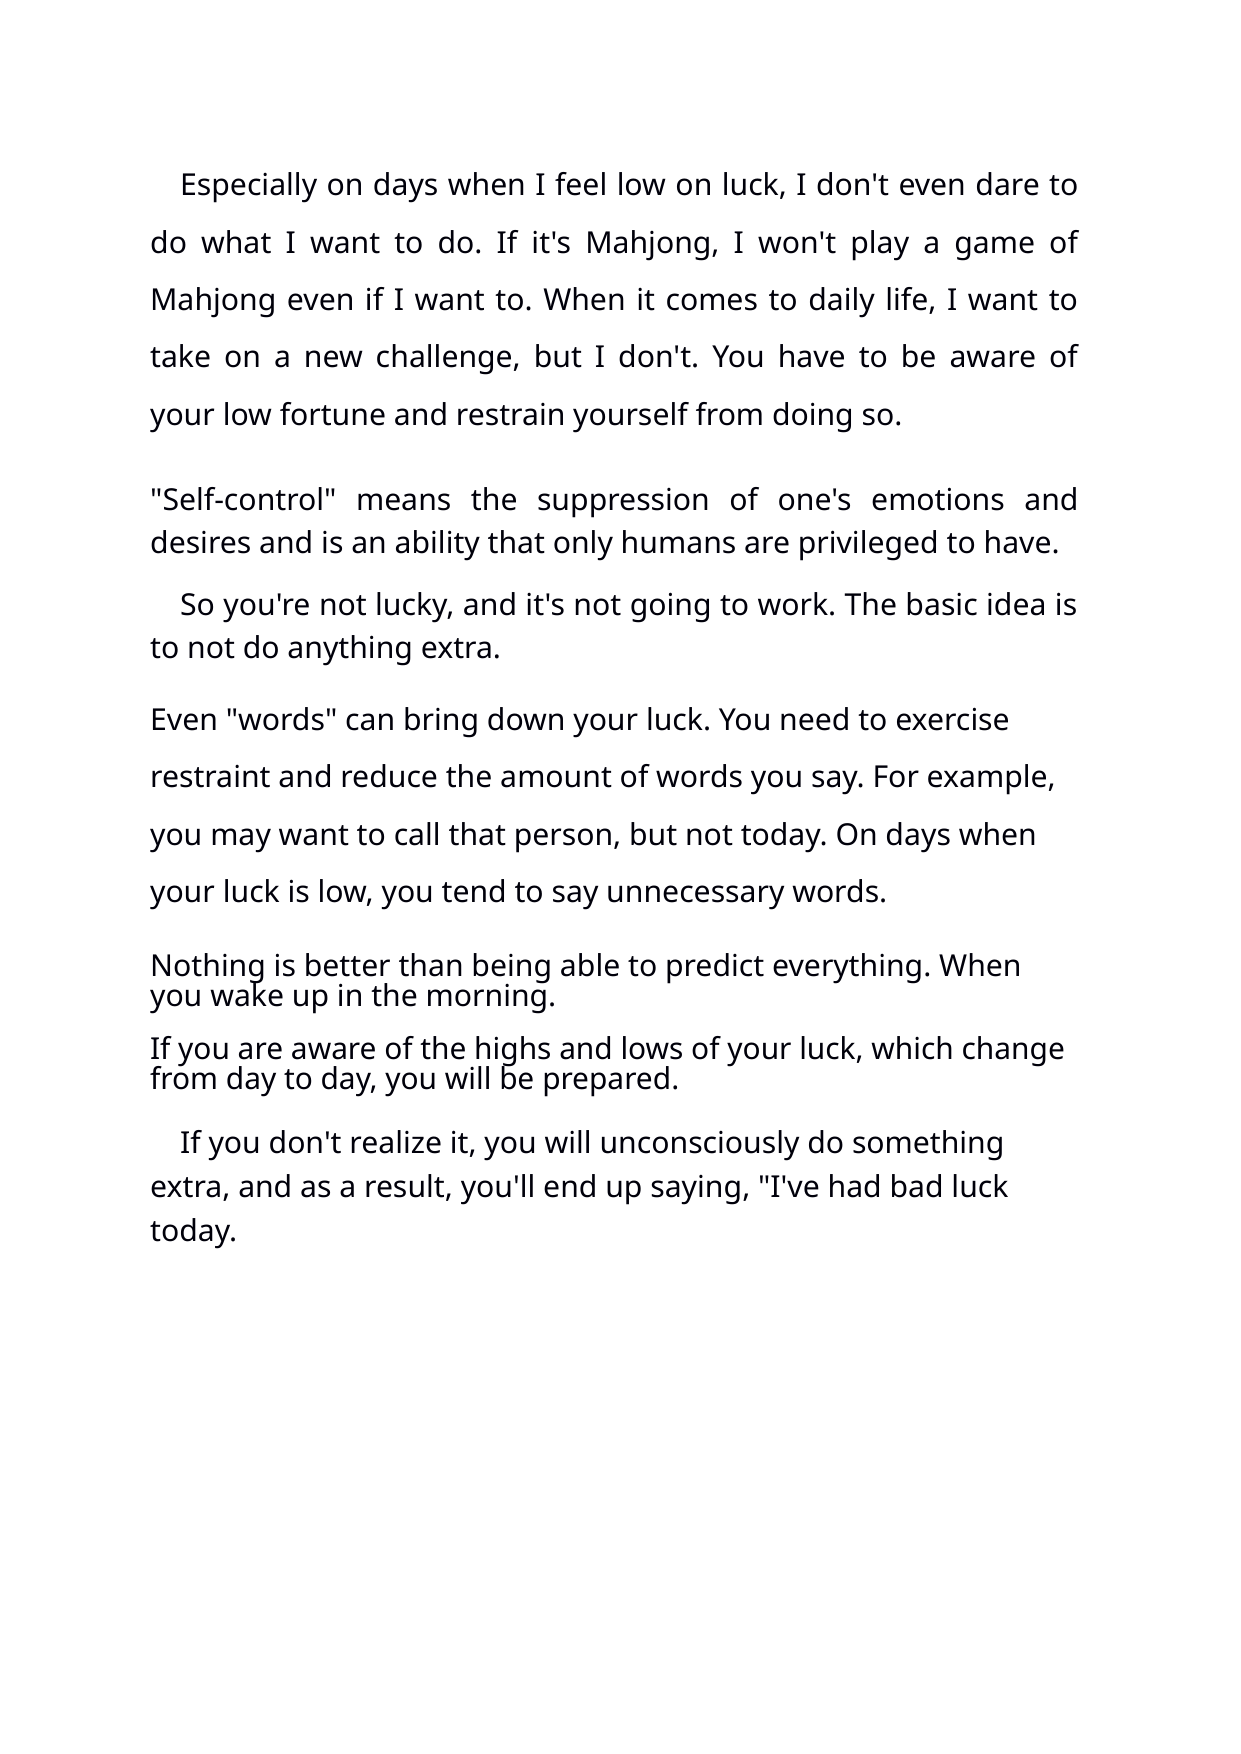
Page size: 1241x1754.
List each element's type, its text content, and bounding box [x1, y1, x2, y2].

text Nothing is better than being able to predict everything. When you wake up in the morning. [150, 952, 1079, 1013]
text If you are aware of the highs and lows of your luck, which change from day to day, you will be prepared. [150, 1035, 1079, 1096]
text So you're not lucky, and it's not going to work. The basic idea is to not do anything extra. [150, 580, 1079, 668]
text "Self-control" means the suppression of one's emotions and desires and is an ability that only humans are privileged to have. [150, 475, 1079, 563]
text Even "words" can bring down your luck. You need to exercise restraint and reduce the amount of words you say. For example, you may want to call that person, but not today. On days when your luck is low, you tend to say unnecessary words. [150, 685, 1079, 914]
text If you don't realize it, you will unconsciously do something extra, and as a result, you'll end up saying, "I've had bad luck today. [150, 1118, 1079, 1250]
text Especially on days when I feel low on luck, I don't even dare to do what I want to do. If it's Mahjong, I won't play a game of Mahjong even if I want to. When it comes to daily life, I want to take on a new challenge, but I don't. You have to be aware of your low fortune and restrain yourself from doing so. [150, 150, 1079, 436]
